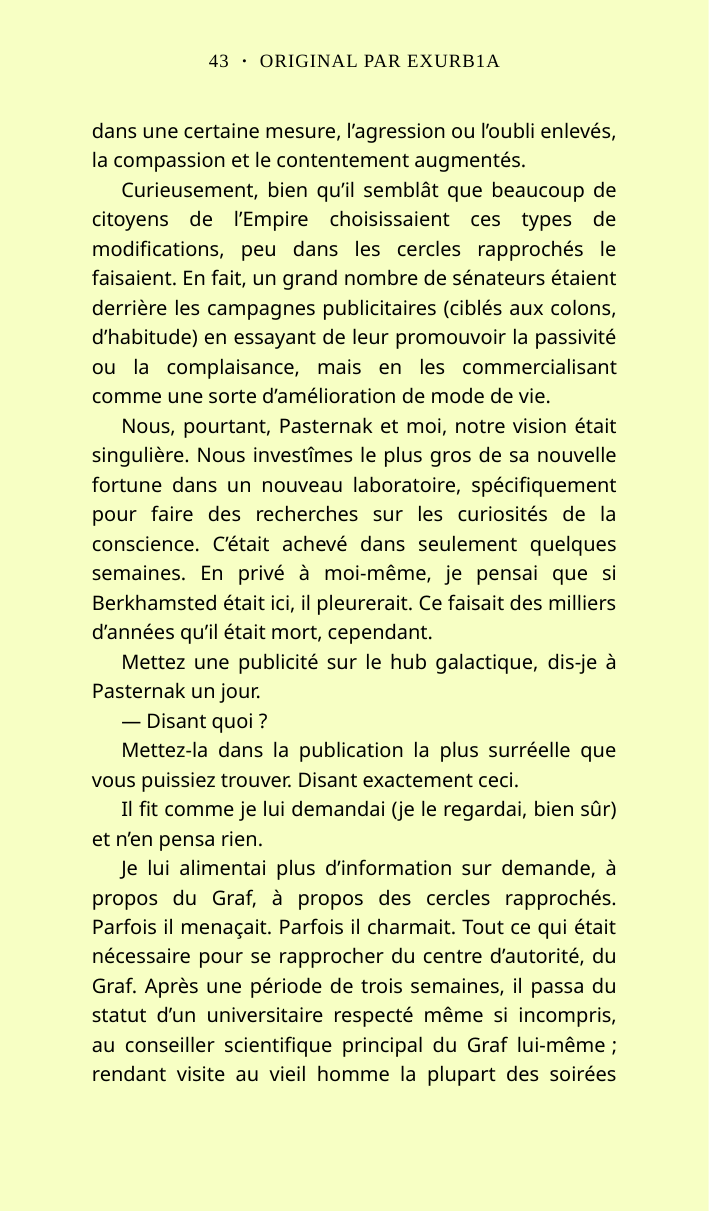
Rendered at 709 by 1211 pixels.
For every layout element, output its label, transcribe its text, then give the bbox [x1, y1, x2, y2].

text dans une certaine mesure, l’agression ou l’oubli enlevés, la compassion et le contentement augmentés. [92, 115, 617, 174]
text Je lui alimentai plus d’information sur demande, à propos du Graf, à propos des cercles rapprochés. Parfois il menaçait. Parfois il charmait. Tout ce qui était nécessaire pour se rapprocher du centre d’autorité, du Graf. Après une période de trois semaines, il passa du statut d’un universitaire respecté même si incompris, au conseiller scientifique principal du Graf lui-même ; rendant visite au vieil homme la plupart des soirées [92, 852, 617, 1088]
text Nous, pourtant, Pasternak et moi, notre vision était singulière. Nous investîmes le plus gros de sa nouvelle fortune dans un nouveau laboratoire, spécifiquement pour faire des recherches sur les curiosités de la conscience. C’était achevé dans seulement quelques semaines. En privé à moi-même, je pensai que si Berkhamsted était ici, il pleurerait. Ce faisait des milliers d’années qu’il était mort, cependant. [92, 410, 617, 646]
text Mettez-la dans la publication la plus surréelle que vous puissiez trouver. Disant exactement ceci. [92, 734, 617, 793]
text Il fit comme je lui demandai (je le regardai, bien sûr) et n’en pensa rien. [92, 793, 617, 852]
text Curieusement, bien qu’il semblât que beaucoup de citoyens de l’Empire choisissaient ces types de modifications, peu dans les cercles rapprochés le faisaient. En fait, un grand nombre de sénateurs étaient derrière les campagnes publicitaires (ciblés aux colons, d’habitude) en essayant de leur promouvoir la passivité ou la complaisance, mais en les commercialisant comme une sorte d’amélioration de mode de vie. [92, 174, 617, 410]
text Mettez une publicité sur le hub galactique, dis-je à Pasternak un jour. [92, 646, 617, 704]
text — Disant quoi ? [92, 704, 617, 734]
